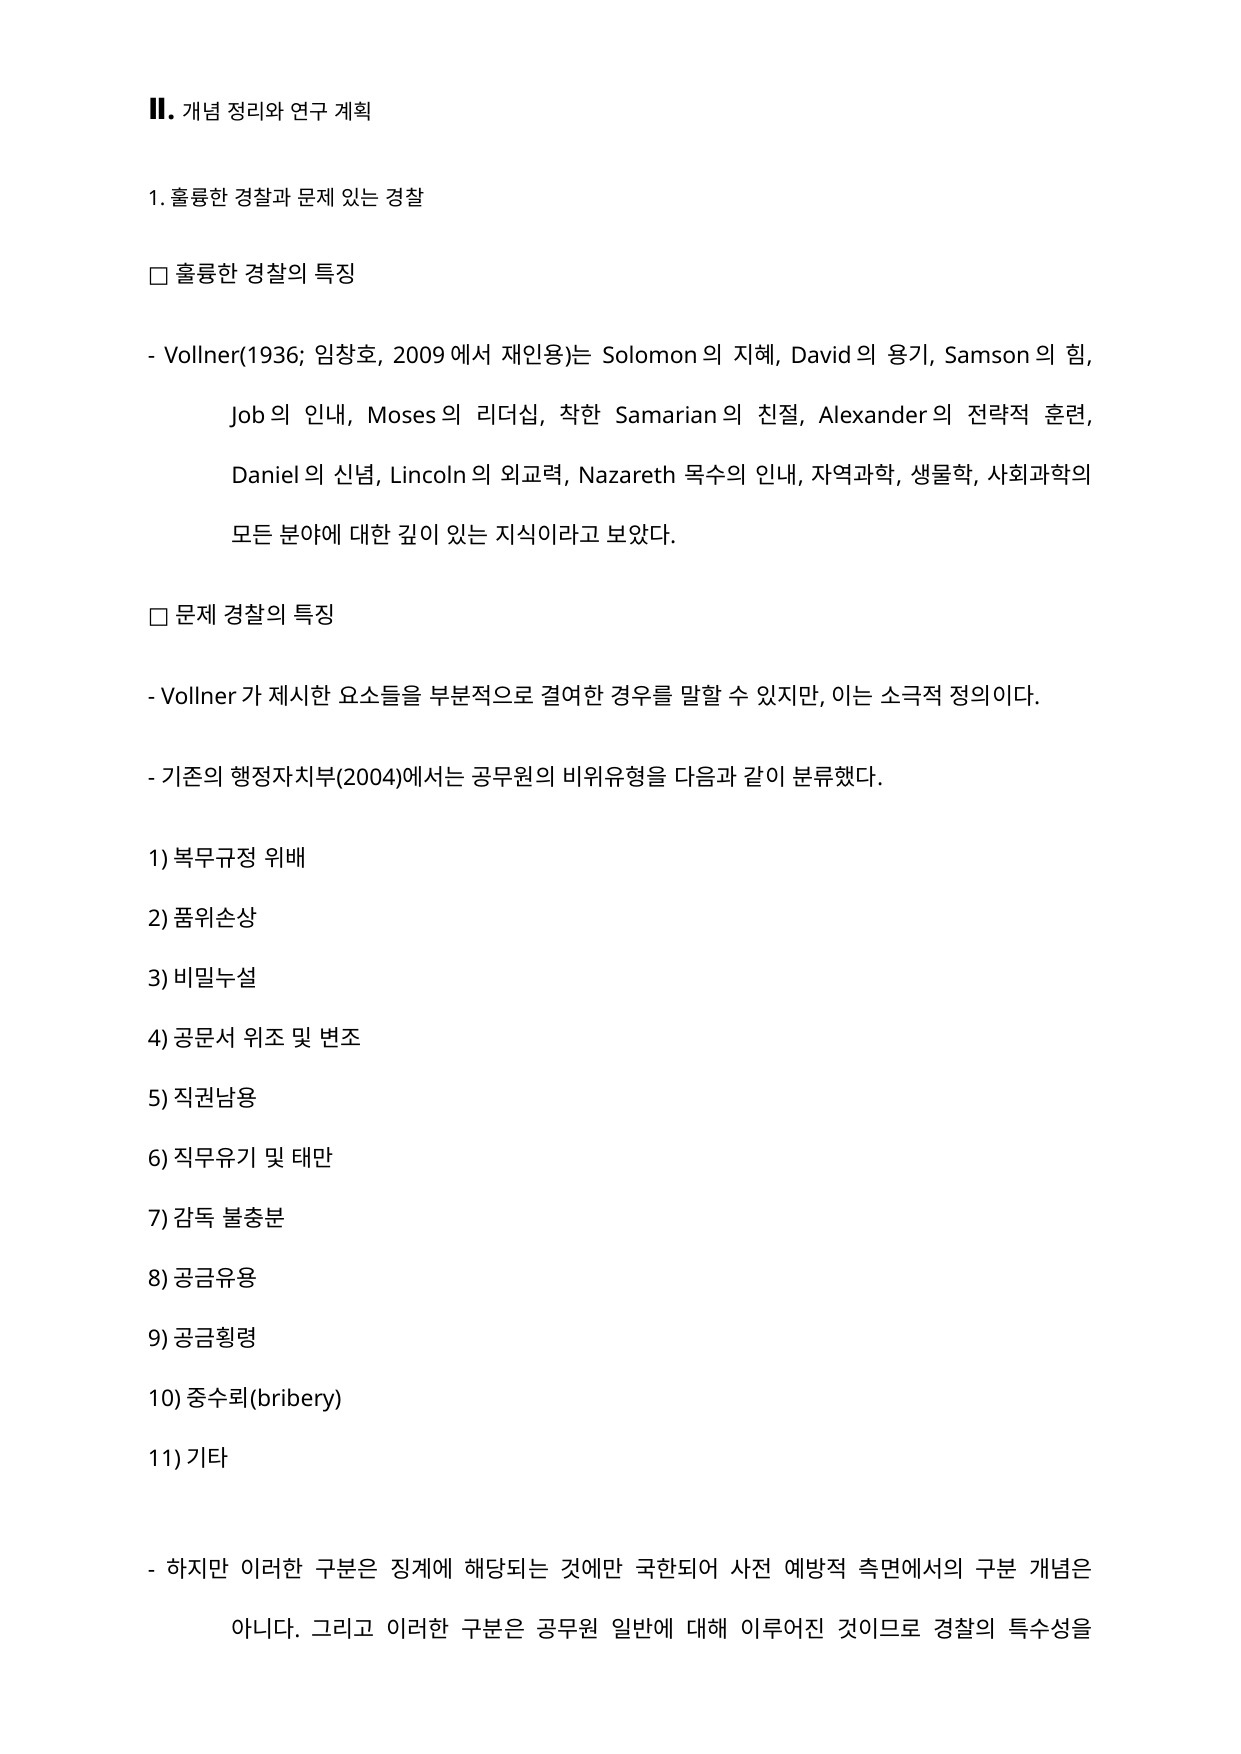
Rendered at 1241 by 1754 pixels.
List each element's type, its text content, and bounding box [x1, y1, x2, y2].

text 1) 복무규정 위배 [148, 840, 1093, 873]
text 6) 직무유기 및 태만 [148, 1140, 1093, 1173]
text 11) 기타 [148, 1440, 1093, 1473]
text 5) 직권남용 [148, 1080, 1093, 1113]
text Ⅱ. 개념 정리와 연구 계획 [148, 88, 1093, 128]
text □ 훌륭한 경찰의 특징 [148, 256, 1093, 289]
text - 기존의 행정자치부(2004)에서는 공무원의 비위유형을 다음과 같이 분류했다. [148, 759, 1093, 792]
text 7) 감독 불충분 [148, 1200, 1093, 1233]
text 9) 공금횡령 [148, 1320, 1093, 1353]
text 4) 공문서 위조 및 변조 [148, 1020, 1093, 1053]
text 10) 중수뢰(bribery) [148, 1380, 1093, 1413]
text - Vollner가 제시한 요소들을 부분적으로 결여한 경우를 말할 수 있지만, 이는 소극적 정의이다. [148, 678, 1093, 712]
text 2) 품위손상 [148, 900, 1093, 933]
text 1. 훌륭한 경찰과 문제 있는 경찰 [148, 181, 1093, 211]
text - 하지만 이러한 구분은 징계에 해당되는 것에만 국한되어 사전 예방적 측면에서의 구분 개념은 아니다. 그리고 이러한 구분은 공무원 일반에 대해 이루어진 것이므로 경찰의 특수성을 [148, 1551, 1093, 1644]
text - Vollner(1936; 임창호, 2009에서 재인용)는 Solomon의 지혜, David의 용기, Samson의 힘, Job의 인내, Moses의 리더십, 착한 Samarian의 친절, Alexander의 전략적 훈련, Daniel의 신념, Lincoln의 외교력, Nazareth 목수의 인내, 자역과학, 생물학, 사회과학의 모든 분야에 대한 깊이 있는 지식이라고 보았다. [148, 337, 1093, 550]
text □ 문제 경찰의 특징 [148, 597, 1093, 631]
text 8) 공금유용 [148, 1260, 1093, 1293]
text 3) 비밀누설 [148, 960, 1093, 993]
